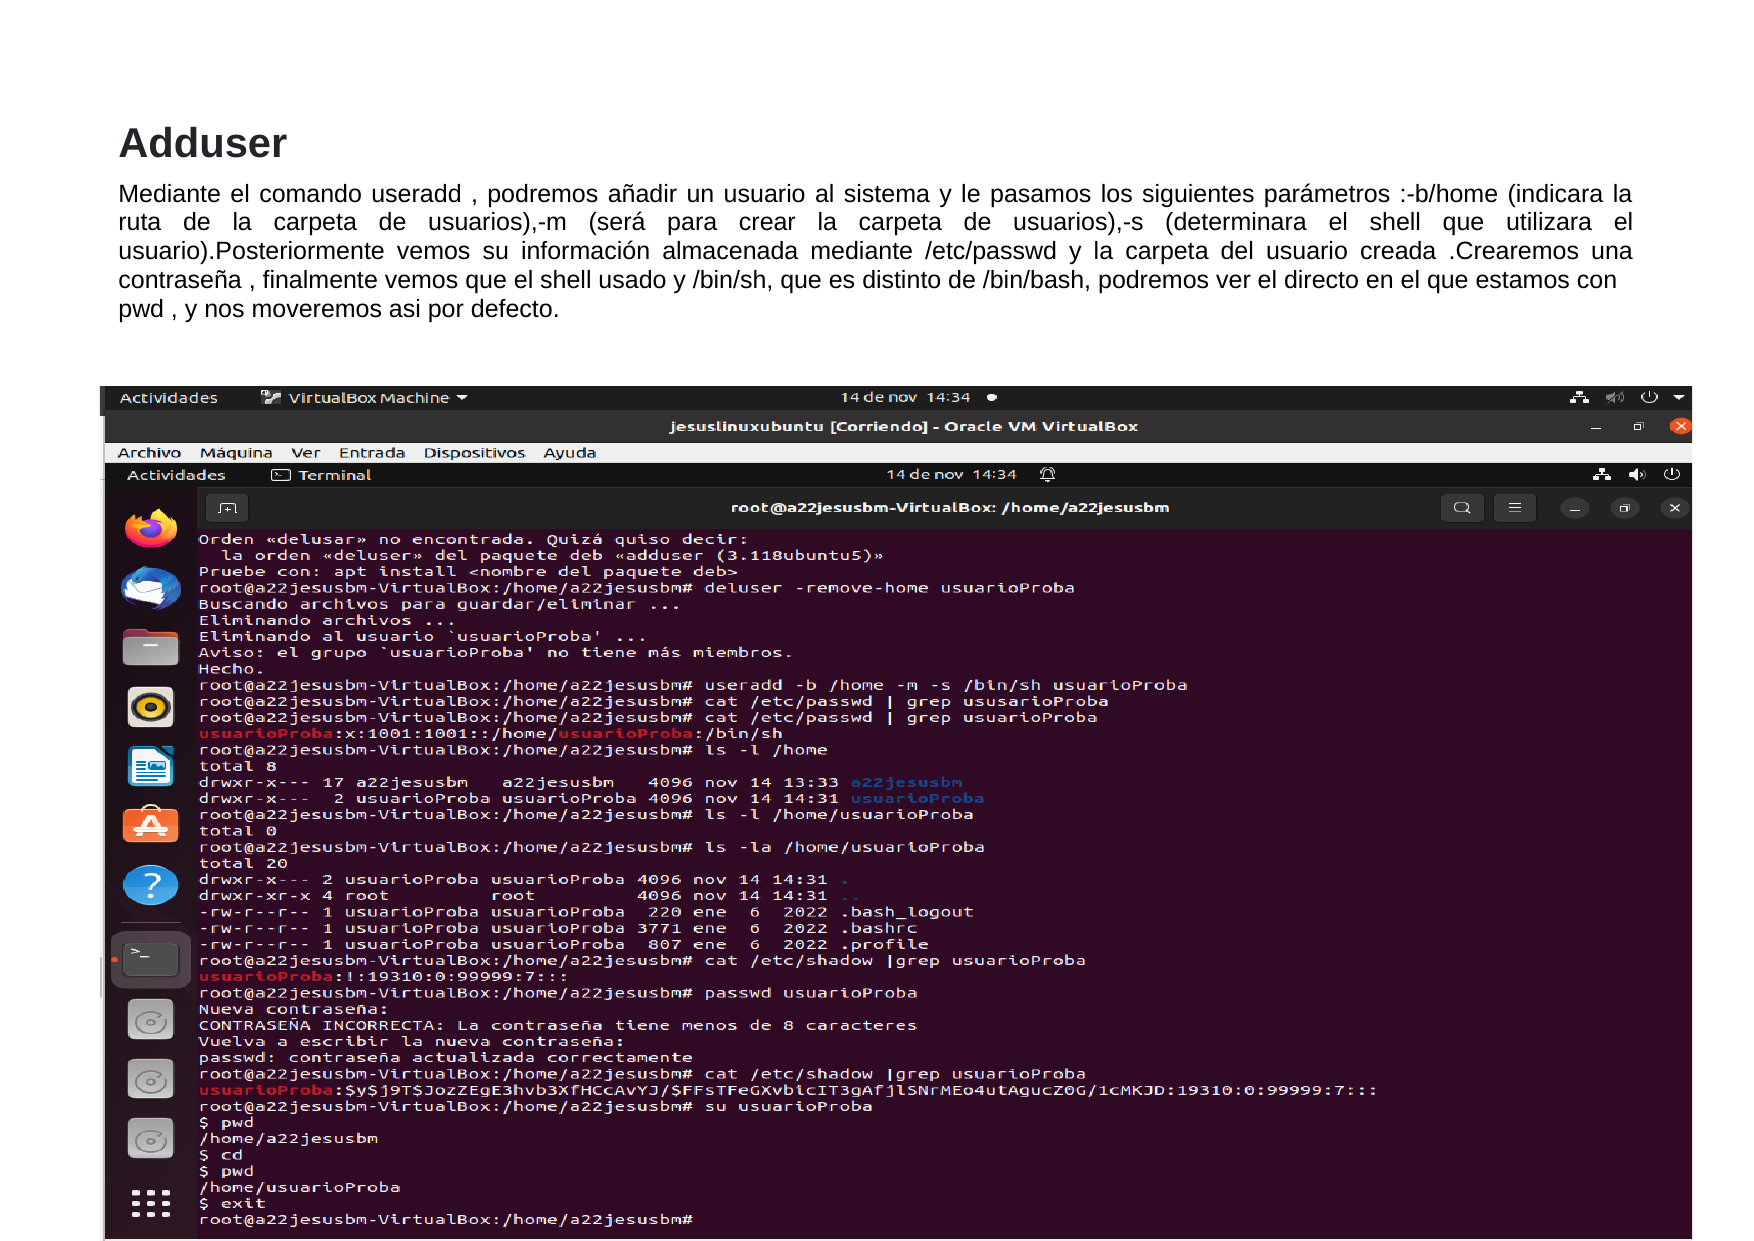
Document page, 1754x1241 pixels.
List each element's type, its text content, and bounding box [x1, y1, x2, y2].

text Mediante el comando useradd , podremos añadir un usuario al sistema y le pasamos los siguientes parámetros :-b/home (indicara la ruta de la carpeta de usuarios),-m (será para crear la carpeta de usuarios),-s (determinara el shell que utilizara el usuario).Posteriormente vemos su información almacenada mediante /etc/passwd y la carpeta del usuario creada .Crearemos una contraseña , finalmente vemos que el shell usado y /bin/sh, que es distinto de /bin/bash, podremos ver el directo en el que estamos con [118, 178, 1636, 293]
text pwd , y nos moveremos asi por defecto. [118, 293, 1636, 322]
picture [99, 386, 1693, 1241]
subtitle Adduser [118, 118, 1636, 166]
